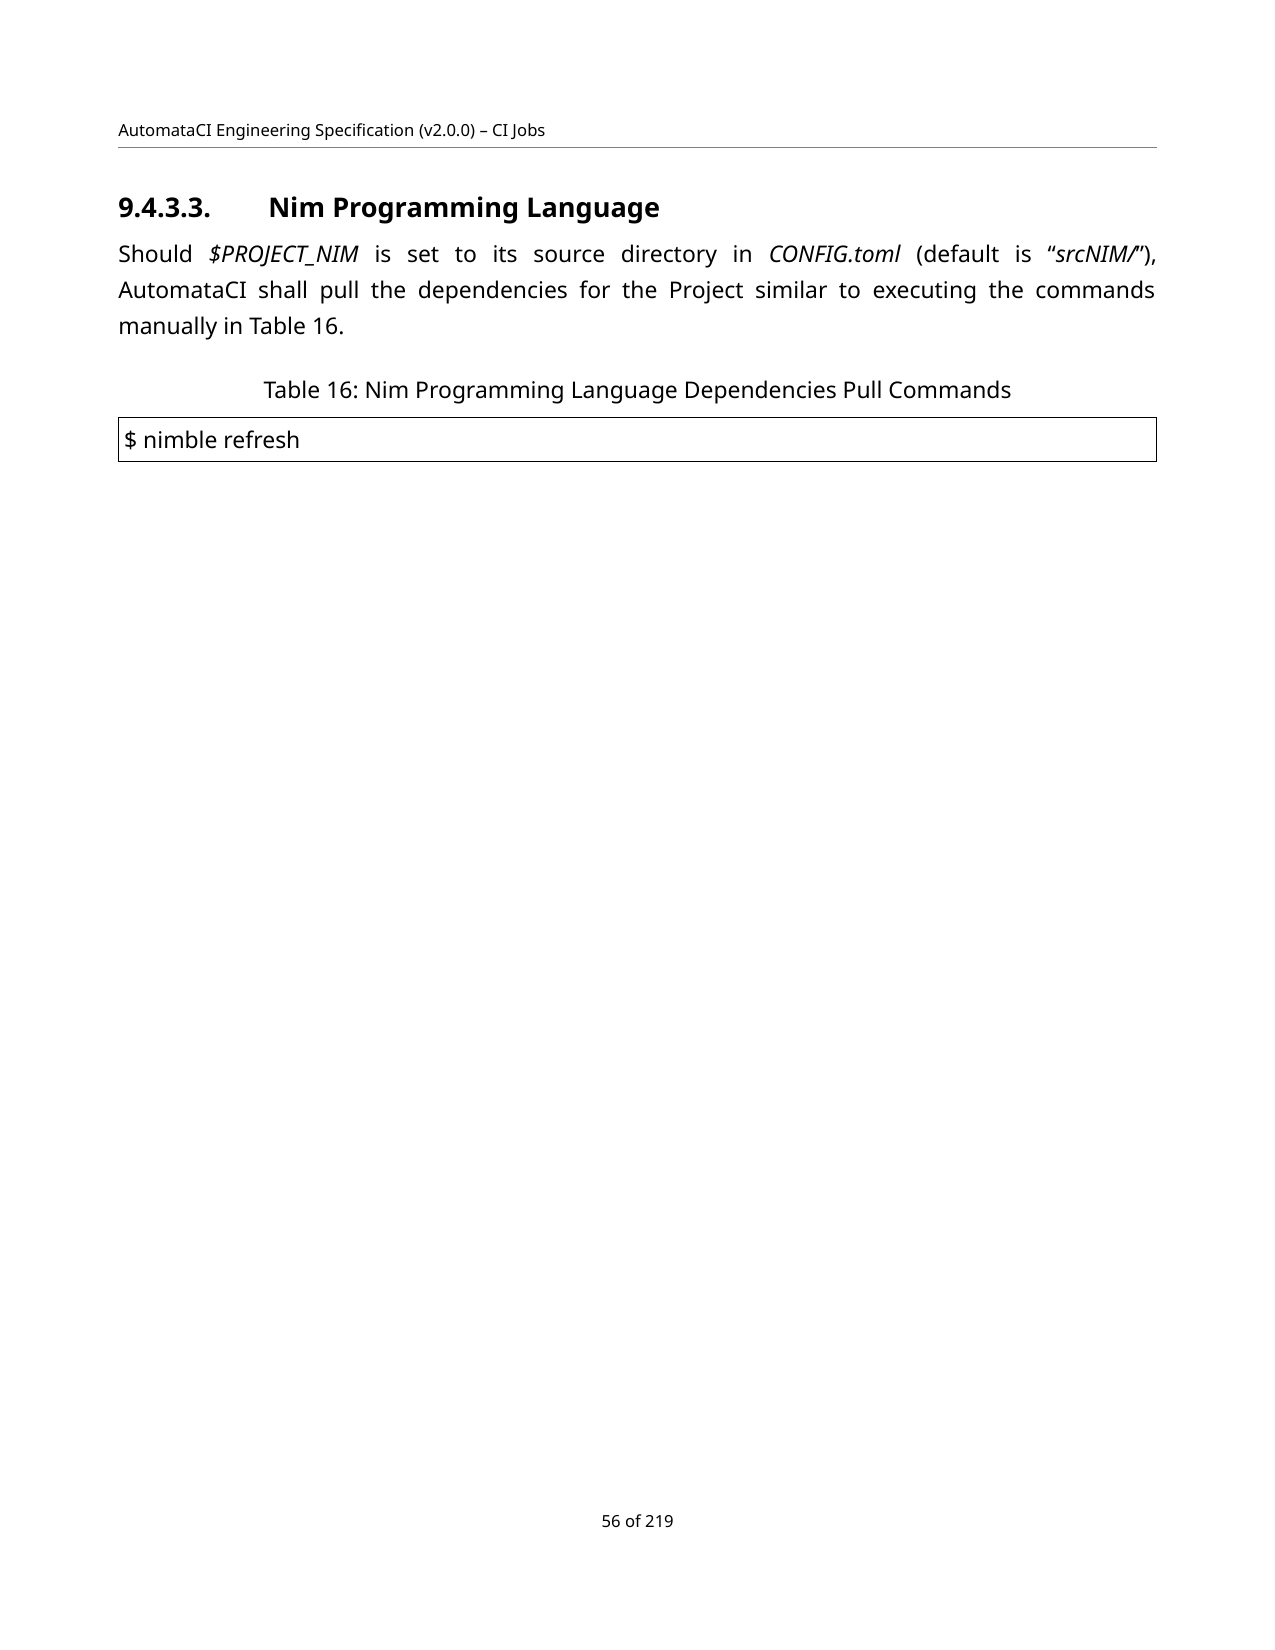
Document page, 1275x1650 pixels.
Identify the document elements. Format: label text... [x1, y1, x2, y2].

table_header $ nimble refresh [119, 418, 1156, 461]
text Should $PROJECT_NIM is set to its source directory in CONFIG.toml (default is “srcNIM/”), AutomataCI shall pull the dependencies for the Project similar to executing the commands manually in Table 16. [118, 238, 1157, 341]
subtitle Nim Programming Language [118, 189, 1157, 226]
text Table 16: Nim Programming Language Dependencies Pull Commands [118, 373, 1157, 405]
